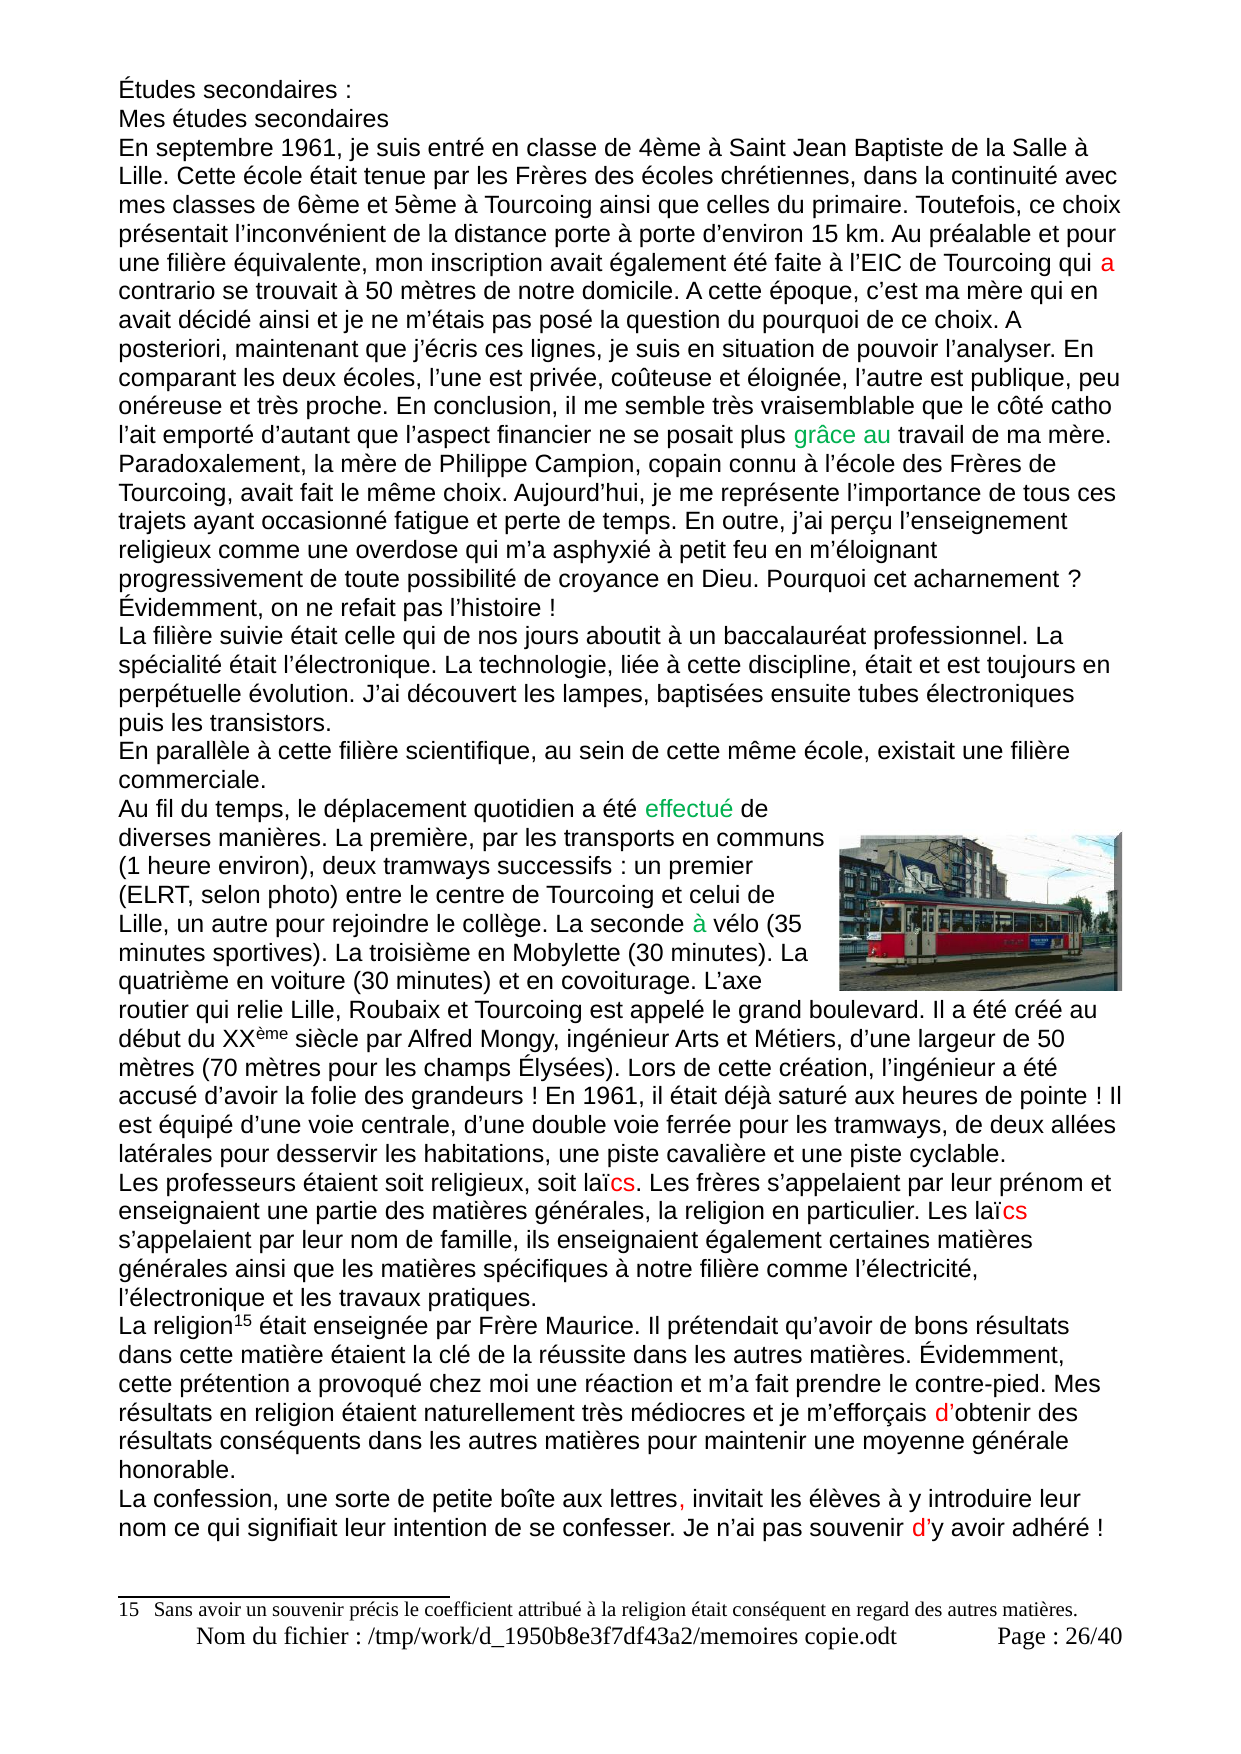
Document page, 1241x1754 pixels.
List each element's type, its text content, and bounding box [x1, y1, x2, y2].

text La religion était enseignée par Frère Maurice. Il prétendait qu’avoir de bons résultats dans cette matière étaient la clé de la réussite dans les autres matières. Évidemment, cette prétention a provoqué chez moi une réaction et m’a fait prendre le contre-pied. Mes résultats en religion étaient naturellement très médiocres et je m’efforçais d’obtenir des résultats conséquents dans les autres matières pour maintenir une moyenne générale honorable. [118, 1311, 1122, 1484]
text Sans avoir un souvenir précis le coefficient attribué à la religion était conséquent en regard des autres matières. [118, 1569, 1122, 1593]
text Les professeurs étaient soit religieux, soit laïcs. Les frères s’appelaient par leur prénom et enseignaient une partie des matières générales, la religion en particulier. Les laïcs s’appelaient par leur nom de famille, ils enseignaient également certaines matières générales ainsi que les matières spécifiques à notre filière comme l’électricité, l’électronique et les travaux pratiques. [118, 1167, 1122, 1311]
text Études secondaires : [118, 75, 1122, 104]
text Mes études secondaires [118, 104, 1122, 132]
text Au fil du temps, le déplacement quotidien a été effectué de diverses manières. La première, par les transports en communs (1 heure environ), deux tramways successifs : un premier (ELRT, selon photo) entre le centre de Tourcoing et celui de Lille, un autre pour rejoindre le collège. La seconde à vélo (35 minutes sportives). La troisième en Mobylette (30 minutes). La quatrième en voiture (30 minutes) et en covoiturage. L’axe routier qui relie Lille, Roubaix et Tourcoing est appelé le grand boulevard. Il a été créé au début du XXème siècle par Alfred Mongy, ingénieur Arts et Métiers, d’une largeur de 50 mètres (70 mètres pour les champs Élysées). Lors de cette création, l’ingénieur a été accusé d’avoir la folie des grandeurs ! En 1961, il était déjà saturé aux heures de pointe ! Il est équipé d’une voie centrale, d’une double voie ferrée pour les tramways, de deux allées latérales pour desservir les habitations, une piste cavalière et une piste cyclable. [118, 794, 1122, 1167]
text La confession, une sorte de petite boîte aux lettres, invitait les élèves à y introduire leur nom ce qui signifiait leur intention de se confesser. Je n’ai pas souvenir d’y avoir adhéré ! [118, 1484, 1122, 1541]
text En parallèle à cette filière scientifique, au sein de cette même école, existait une filière commerciale. [118, 736, 1122, 794]
text En septembre 1961, je suis entré en classe de 4ème à Saint Jean Baptiste de la Salle à Lille. Cette école était tenue par les Frères des écoles chrétiennes, dans la continuité avec mes classes de 6ème et 5ème à Tourcoing ainsi que celles du primaire. Toutefois, ce choix présentait l’inconvénient de la distance porte à porte d’environ 15 km. Au préalable et pour une filière équivalente, mon inscription avait également été faite à l’EIC de Tourcoing qui a contrario se trouvait à 50 mètres de notre domicile. A cette époque, c’est ma mère qui en avait décidé ainsi et je ne m’étais pas posé la question du pourquoi de ce choix. A posteriori, maintenant que j’écris ces lignes, je suis en situation de pouvoir l’analyser. En comparant les deux écoles, l’une est privée, coûteuse et éloignée, l’autre est publique, peu onéreuse et très proche. En conclusion, il me semble très vraisemblable que le côté catho l’ait emporté d’autant que l’aspect financier ne se posait plus grâce au travail de ma mère. Paradoxalement, la mère de Philippe Campion, copain connu à l’école des Frères de Tourcoing, avait fait le même choix. Aujourd’hui, je me représente l’importance de tous ces trajets ayant occasionné fatigue et perte de temps. En outre, j’ai perçu l’enseignement religieux comme une overdose qui m’a asphyxié à petit feu en m’éloignant progressivement de toute possibilité de croyance en Dieu. Pourquoi cet acharnement ? Évidemment, on ne refait pas l’histoire ! [118, 132, 1122, 621]
text La filière suivie était celle qui de nos jours aboutit à un baccalauréat professionnel. La spécialité était l’électronique. La technologie, liée à cette discipline, était et est toujours en perpétuelle évolution. J’ai découvert les lampes, baptisées ensuite tubes électroniques puis les transistors. [118, 621, 1122, 736]
text Illustration 29: Le tramway Lille - Roubaix - Tourcoing [827, 806, 1122, 829]
